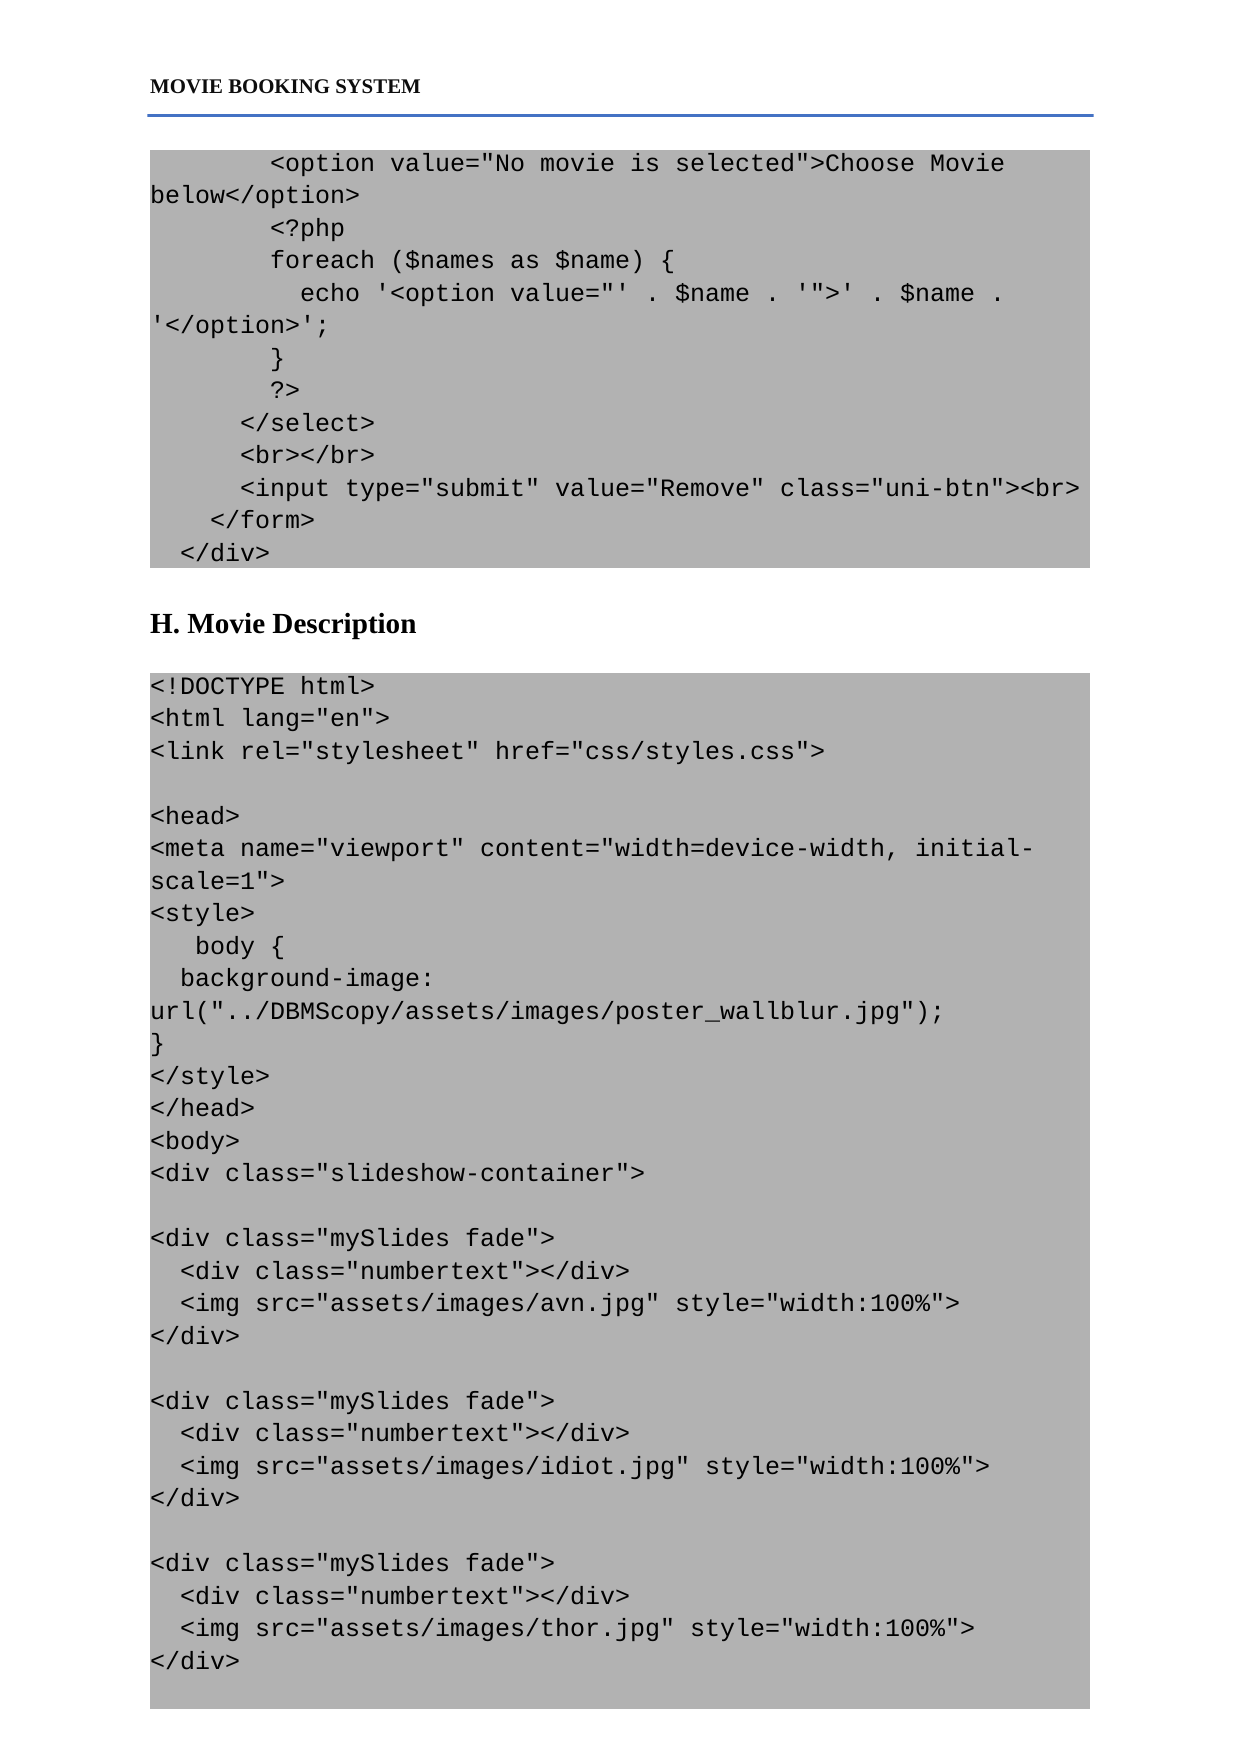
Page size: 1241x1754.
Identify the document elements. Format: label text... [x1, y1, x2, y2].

text <meta name="viewport" content="width=device-width, initial-scale=1"> [150, 836, 1090, 897]
text </style> [150, 1063, 1090, 1092]
text <head> [150, 803, 1090, 832]
text background-image: url("../DBMScopy/assets/images/poster_wallblur.jpg"); [150, 966, 1090, 1027]
text <style> [150, 901, 1090, 929]
text ?> [150, 378, 1090, 406]
text <html lang="en"> [150, 706, 1090, 734]
text <img src="assets/images/thor.jpg" style="width:100%"> [150, 1616, 1090, 1644]
text <?php [150, 215, 1090, 243]
text </head> [150, 1096, 1090, 1124]
text <div class="numbertext"></div> [150, 1421, 1090, 1449]
text <div class="slideshow-container"> [150, 1161, 1090, 1189]
text </div> [150, 1323, 1090, 1352]
text </form> [150, 508, 1090, 536]
text <option value="No movie is selected">Choose Movie below</option> [150, 150, 1090, 211]
text <div class="mySlides fade"> [150, 1388, 1090, 1417]
text <div class="mySlides fade"> [150, 1551, 1090, 1579]
text echo '<option value="' . $name . '">' . $name . '</option>'; [150, 280, 1090, 341]
text <link rel="stylesheet" href="css/styles.css"> [150, 738, 1090, 767]
text <!DOCTYPE html> [150, 673, 1090, 702]
text H. Movie Description [150, 606, 1090, 640]
text </div> [150, 1648, 1090, 1677]
text } [150, 1031, 1090, 1059]
text </select> [150, 410, 1090, 438]
text <br></br> [150, 443, 1090, 471]
text <img src="assets/images/idiot.jpg" style="width:100%"> [150, 1453, 1090, 1482]
text <div class="numbertext"></div> [150, 1258, 1090, 1287]
text <input type="submit" value="Remove" class="uni-btn"><br> [150, 475, 1090, 503]
text foreach ($names as $name) { [150, 248, 1090, 276]
text body { [150, 933, 1090, 962]
text } [150, 345, 1090, 373]
text <div class="mySlides fade"> [150, 1226, 1090, 1254]
text </div> [150, 540, 1090, 568]
text </div> [150, 1486, 1090, 1514]
text <img src="assets/images/avn.jpg" style="width:100%"> [150, 1291, 1090, 1319]
text <body> [150, 1128, 1090, 1157]
text <div class="numbertext"></div> [150, 1583, 1090, 1612]
